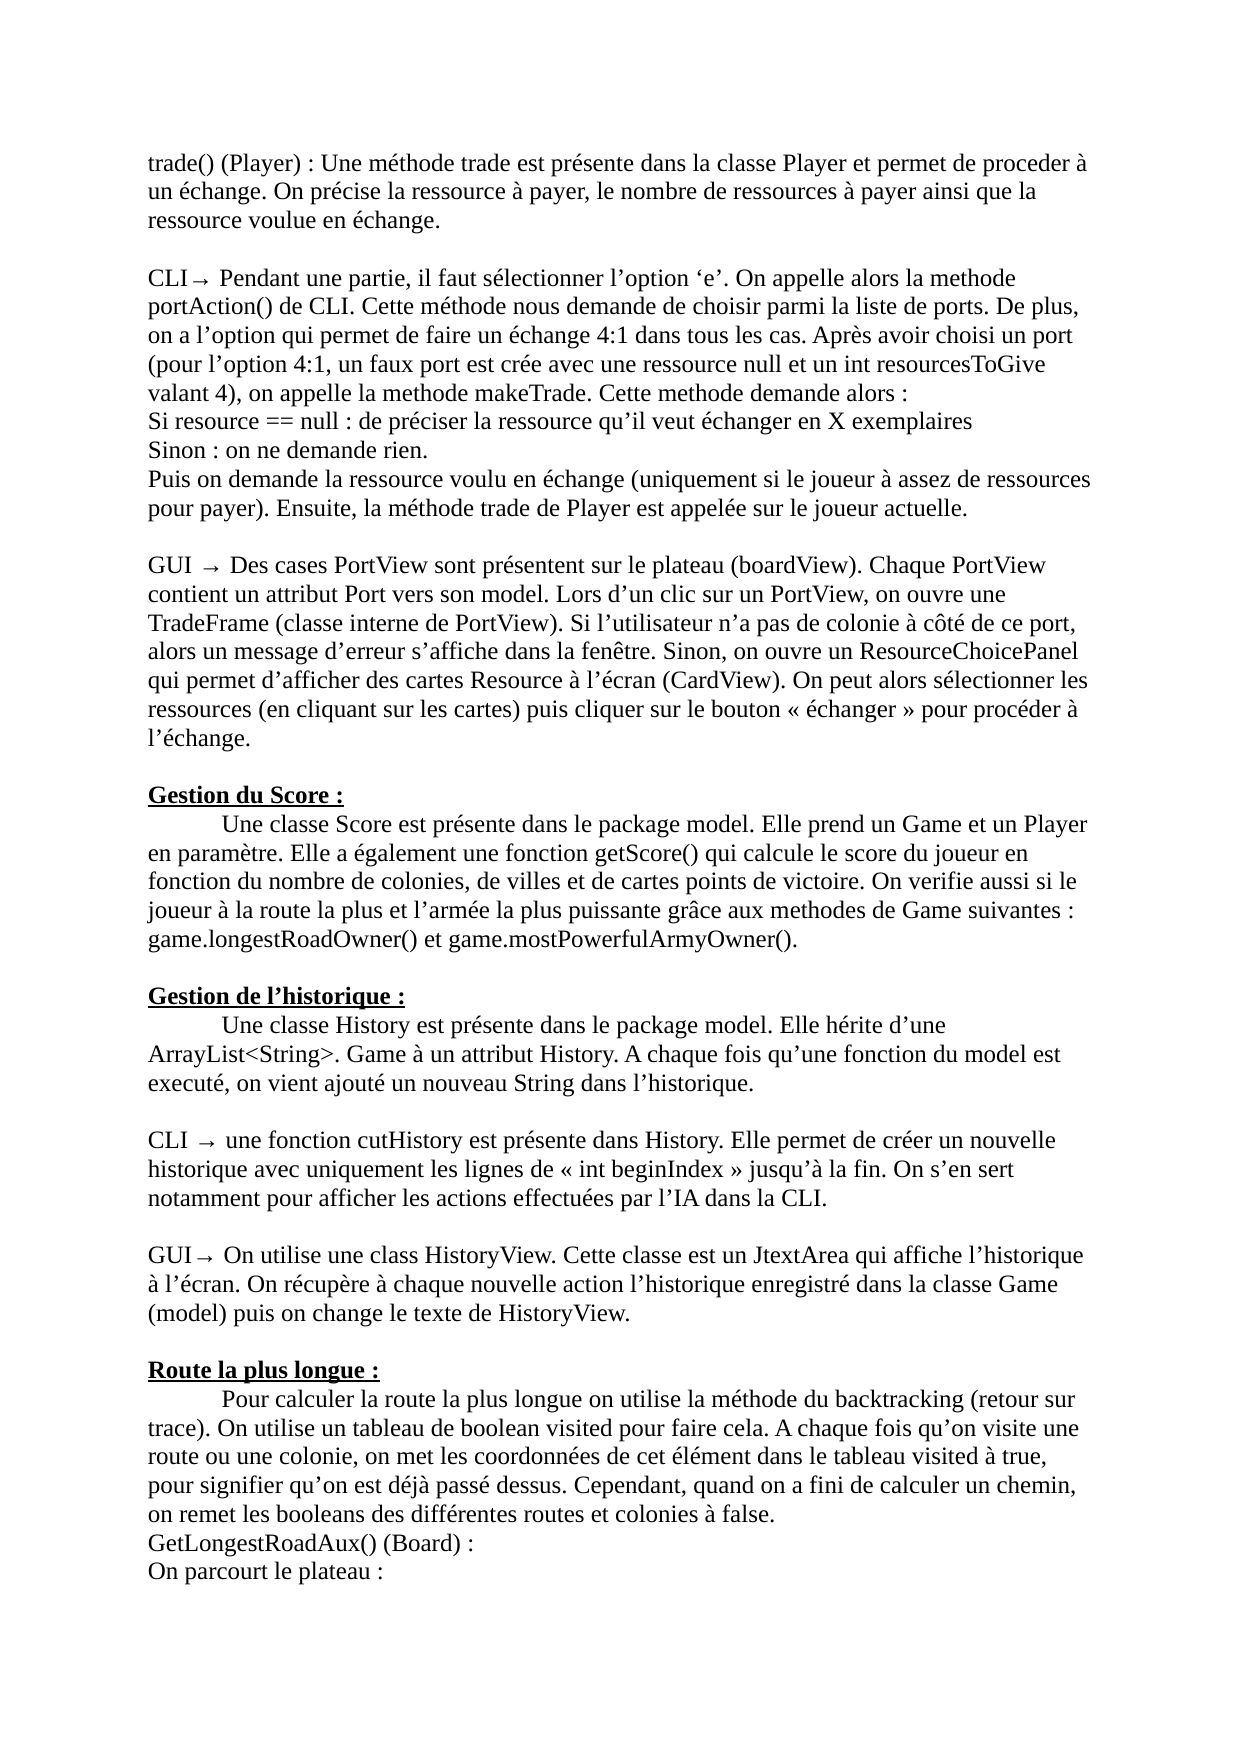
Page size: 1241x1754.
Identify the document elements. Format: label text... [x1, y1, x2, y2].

text Une classe Score est présente dans le package model. Elle prend un Game et un Player en paramètre. Elle a également une fonction getScore() qui calcule le score du joueur en fonction du nombre de colonies, de villes et de cartes points de victoire. On verifie aussi si le joueur à la route la plus et l’armée la plus puissante grâce aux methodes de Game suivantes : [148, 809, 1093, 924]
text Route la plus longue : [148, 1355, 1093, 1384]
text CLI→ Pendant une partie, il faut sélectionner l’option ‘e’. On appelle alors la methode portAction() de CLI. Cette méthode nous demande de choisir parmi la liste de ports. De plus, on a l’option qui permet de faire un échange 4:1 dans tous les cas. Après avoir choisi un port (pour l’option 4:1, un faux port est crée avec une ressource null et un int resourcesToGive valant 4), on appelle la methode makeTrade. Cette methode demande alors : [148, 263, 1093, 406]
text CLI → une fonction cutHistory est présente dans History. Elle permet de créer un nouvelle historique avec uniquement les lignes de « int beginIndex » jusqu’à la fin. On s’en sert notamment pour afficher les actions effectuées par l’IA dans la CLI. [148, 1125, 1093, 1211]
text Gestion de l’historique : [148, 981, 1093, 1010]
text Une classe History est présente dans le package model. Elle hérite d’une ArrayList<String>. Game à un attribut History. A chaque fois qu’une fonction du model est executé, on vient ajouté un nouveau String dans l’historique. [148, 1010, 1093, 1096]
text GUI→ On utilise une class HistoryView. Cette classe est un JtextArea qui affiche l’historique à l’écran. On récupère à chaque nouvelle action l’historique enregistré dans la classe Game (model) puis on change le texte de HistoryView. [148, 1240, 1093, 1326]
text trade() (Player) : Une méthode trade est présente dans la classe Player et permet de proceder à un échange. On précise la ressource à payer, le nombre de ressources à payer ainsi que la ressource voulue en échange. [148, 148, 1093, 234]
text Sinon : on ne demande rien. [148, 435, 1093, 464]
text game.longestRoadOwner() et game.mostPowerfulArmyOwner(). [148, 924, 1093, 953]
text Puis on demande la ressource voulu en échange (uniquement si le joueur à assez de ressources pour payer). Ensuite, la méthode trade de Player est appelée sur le joueur actuelle. [148, 464, 1093, 521]
text GetLongestRoadAux() (Board) : [148, 1528, 1093, 1556]
text Gestion du Score : [148, 780, 1093, 809]
text GUI → Des cases PortView sont présentent sur le plateau (boardView). Chaque PortView contient un attribut Port vers son model. Lors d’un clic sur un PortView, on ouvre une TradeFrame (classe interne de PortView). Si l’utilisateur n’a pas de colonie à côté de ce port, alors un message d’erreur s’affiche dans la fenêtre. Sinon, on ouvre un ResourceChoicePanel qui permet d’afficher des cartes Resource à l’écran (CardView). On peut alors sélectionner les ressources (en cliquant sur les cartes) puis cliquer sur le bouton « échanger » pour procéder à l’échange. [148, 550, 1093, 751]
text Si resource == null : de préciser la ressource qu’il veut échanger en X exemplaires [148, 406, 1093, 435]
text On parcourt le plateau : [148, 1556, 1093, 1585]
text Pour calculer la route la plus longue on utilise la méthode du backtracking (retour sur trace). On utilise un tableau de boolean visited pour faire cela. A chaque fois qu’on visite une route ou une colonie, on met les coordonnées de cet élément dans le tableau visited à true, pour signifier qu’on est déjà passé dessus. Cependant, quand on a fini de calculer un chemin, on remet les booleans des différentes routes et colonies à false. [148, 1384, 1093, 1528]
